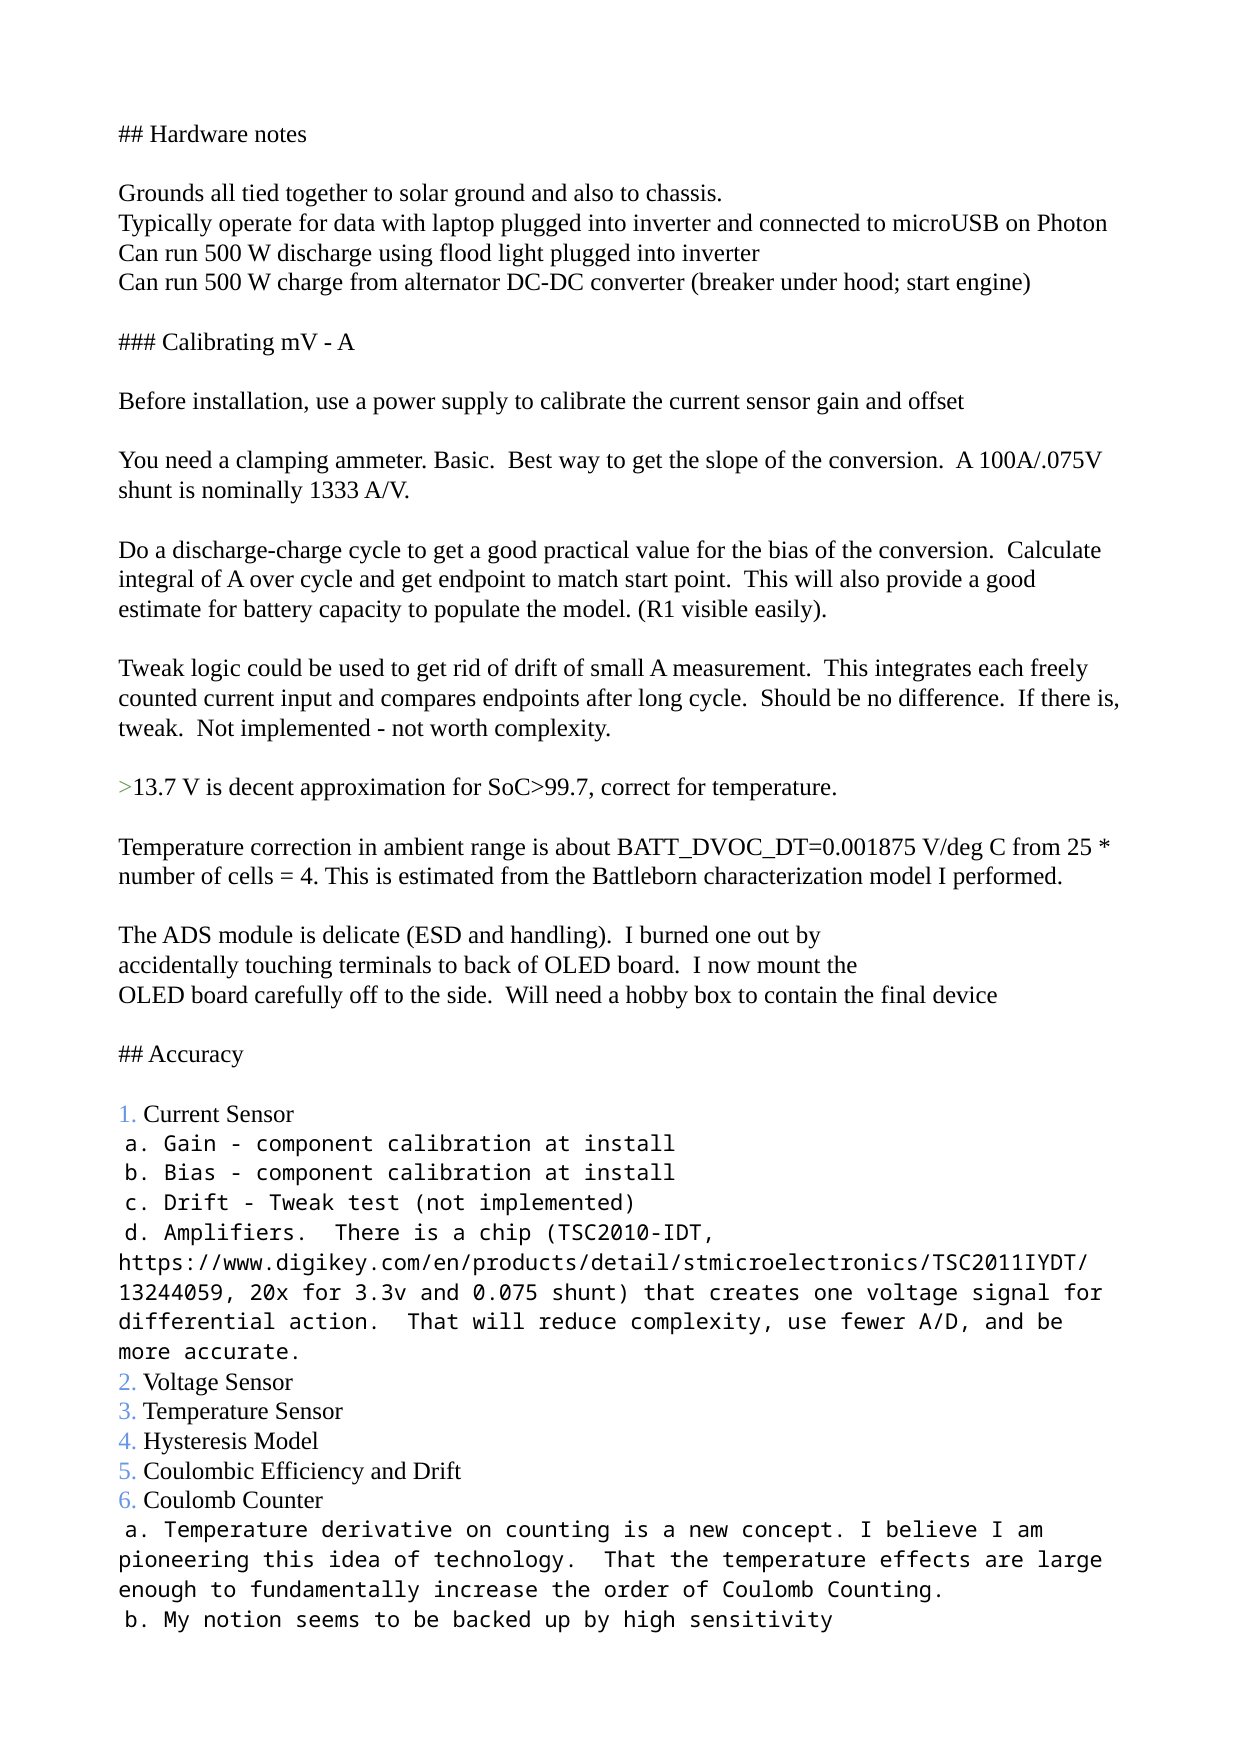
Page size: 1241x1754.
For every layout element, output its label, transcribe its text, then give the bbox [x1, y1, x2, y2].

text b. Bias - component calibration at install [118, 1157, 1122, 1187]
text You need a clamping ammeter. Basic. Best way to get the slope of the conversion. A 100A/.075V shunt is nominally 1333 A/V. [118, 445, 1122, 504]
text Grounds all tied together to solar ground and also to chassis. [118, 177, 1122, 207]
text Before installation, use a power supply to calibrate the current sensor gain and offset [118, 385, 1122, 415]
text Can run 500 W discharge using flood light plugged into inverter [118, 237, 1122, 267]
text Tweak logic could be used to get rid of drift of small A measurement. This integrates each freely counted current input and compares endpoints after long cycle. Should be no difference. If there is, tweak. Not implemented - not worth complexity. [118, 652, 1122, 742]
text OLED board carefully off to the side. Will need a hobby box to contain the final device [118, 979, 1122, 1009]
text accidentally touching terminals to back of OLED board. I now mount the [118, 949, 1122, 979]
text Typically operate for data with laptop plugged into inverter and connected to microUSB on Photon [118, 207, 1122, 237]
text Temperature correction in ambient range is about BATT_DVOC_DT=0.001875 V/deg C from 25 * number of cells = 4. This is estimated from the Battleborn characterization model I performed. [118, 831, 1122, 890]
text Can run 500 W charge from alternator DC-DC converter (breaker under hood; start engine) [118, 267, 1122, 296]
text a. Temperature derivative on counting is a new concept. I believe I am pioneering this idea of technology. That the temperature effects are large enough to fundamentally increase the order of Coulomb Counting. [118, 1514, 1122, 1604]
text ## Hardware notes [118, 118, 1122, 148]
text 3. Temperature Sensor [118, 1396, 1122, 1425]
text The ADS module is delicate (ESD and handling). I burned one out by [118, 920, 1122, 949]
text 2. Voltage Sensor [118, 1366, 1122, 1396]
text 1. Current Sensor [118, 1098, 1122, 1127]
text 5. Coulombic Efficiency and Drift [118, 1455, 1122, 1484]
text d. Amplifiers. There is a chip (TSC2010-IDT, https://www.digikey.com/en/products/detail/stmicroelectronics/TSC2011IYDT/13244059, 20x for 3.3v and 0.075 shunt) that creates one voltage signal for differential action. That will reduce complexity, use fewer A/D, and be more accurate. [118, 1217, 1122, 1366]
text 4. Hysteresis Model [118, 1425, 1122, 1455]
text >13.7 V is decent approximation for SoC>99.7, correct for temperature. [118, 771, 1122, 801]
text ## Accuracy [118, 1038, 1122, 1068]
text c. Drift - Tweak test (not implemented) [118, 1187, 1122, 1217]
text Do a discharge-charge cycle to get a good practical value for the bias of the conversion. Calculate integral of A over cycle and get endpoint to match start point. This will also provide a good estimate for battery capacity to populate the model. (R1 visible easily). [118, 534, 1122, 623]
text a. Gain - component calibration at install [118, 1127, 1122, 1157]
text 6. Coulomb Counter [118, 1484, 1122, 1514]
text ### Calibrating mV - A [118, 326, 1122, 356]
text b. My notion seems to be backed up by high sensitivity [118, 1604, 1122, 1633]
